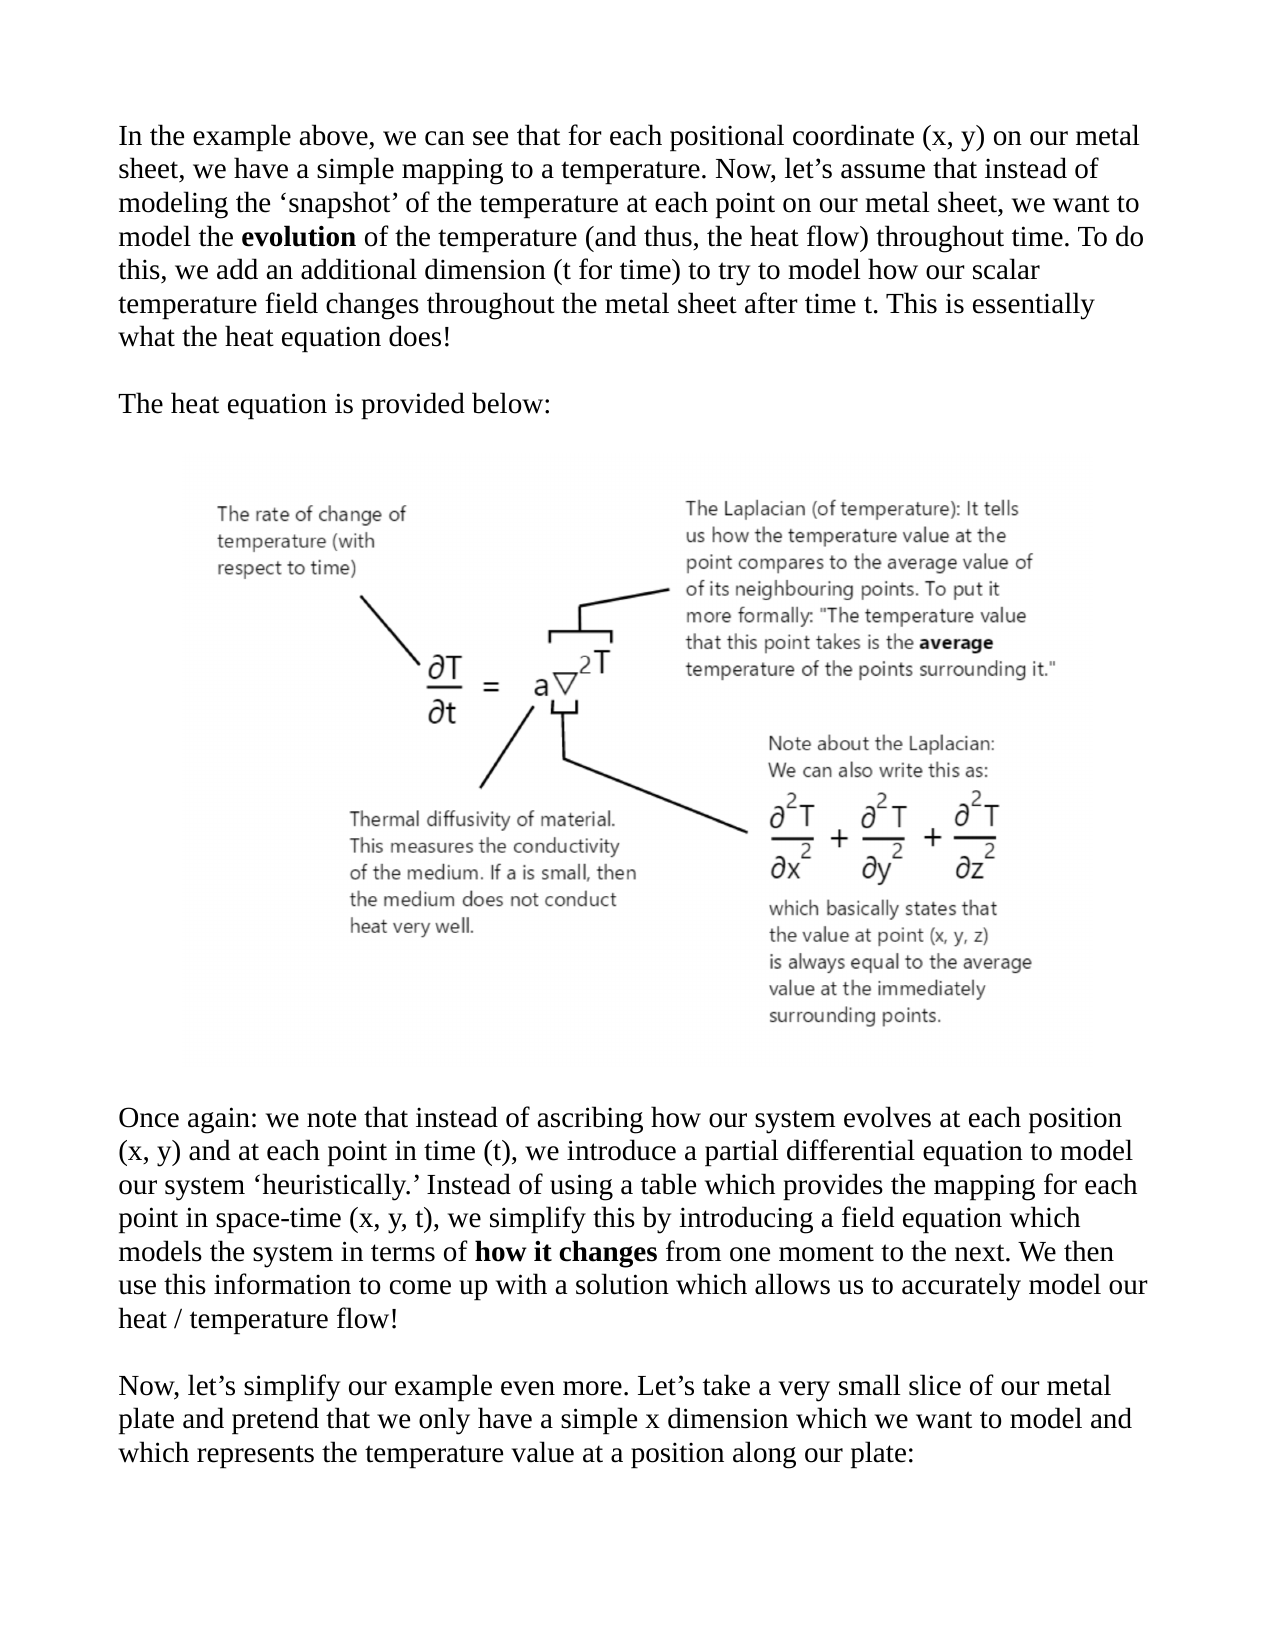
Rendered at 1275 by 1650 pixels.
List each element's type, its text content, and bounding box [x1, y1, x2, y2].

text Now, let’s simplify our example even more. Let’s take a very small slice of our metal plate and pretend that we only have a simple x dimension which we want to model and which represents the temperature value at a position along our plate: [118, 1368, 1157, 1469]
text The heat equation is provided below: [118, 386, 1157, 420]
text Once again: we note that instead of ascribing how our system evolves at each position (x, y) and at each point in time (t), we introduce a partial differential equation to model our system ‘heuristically.’ Instead of using a table which provides the mapping for each point in space-time (x, y, t), we simplify this by introducing a field equation which models the system in terms of how it changes from one moment to the next. We then use this information to come up with a solution which allows us to accurately model our heat / temperature flow! [118, 1100, 1157, 1334]
picture [181, 453, 1094, 1067]
text In the example above, we can see that for each positional coordinate (x, y) on our metal sheet, we have a simple mapping to a temperature. Now, let’s assume that instead of modeling the ‘snapshot’ of the temperature at each point on our metal sheet, we want to model the evolution of the temperature (and thus, the heat flow) throughout time. To do this, we add an additional dimension (t for time) to try to model how our scalar temperature field changes throughout the metal sheet after time t. This is essentially what the heat equation does! [118, 118, 1157, 353]
